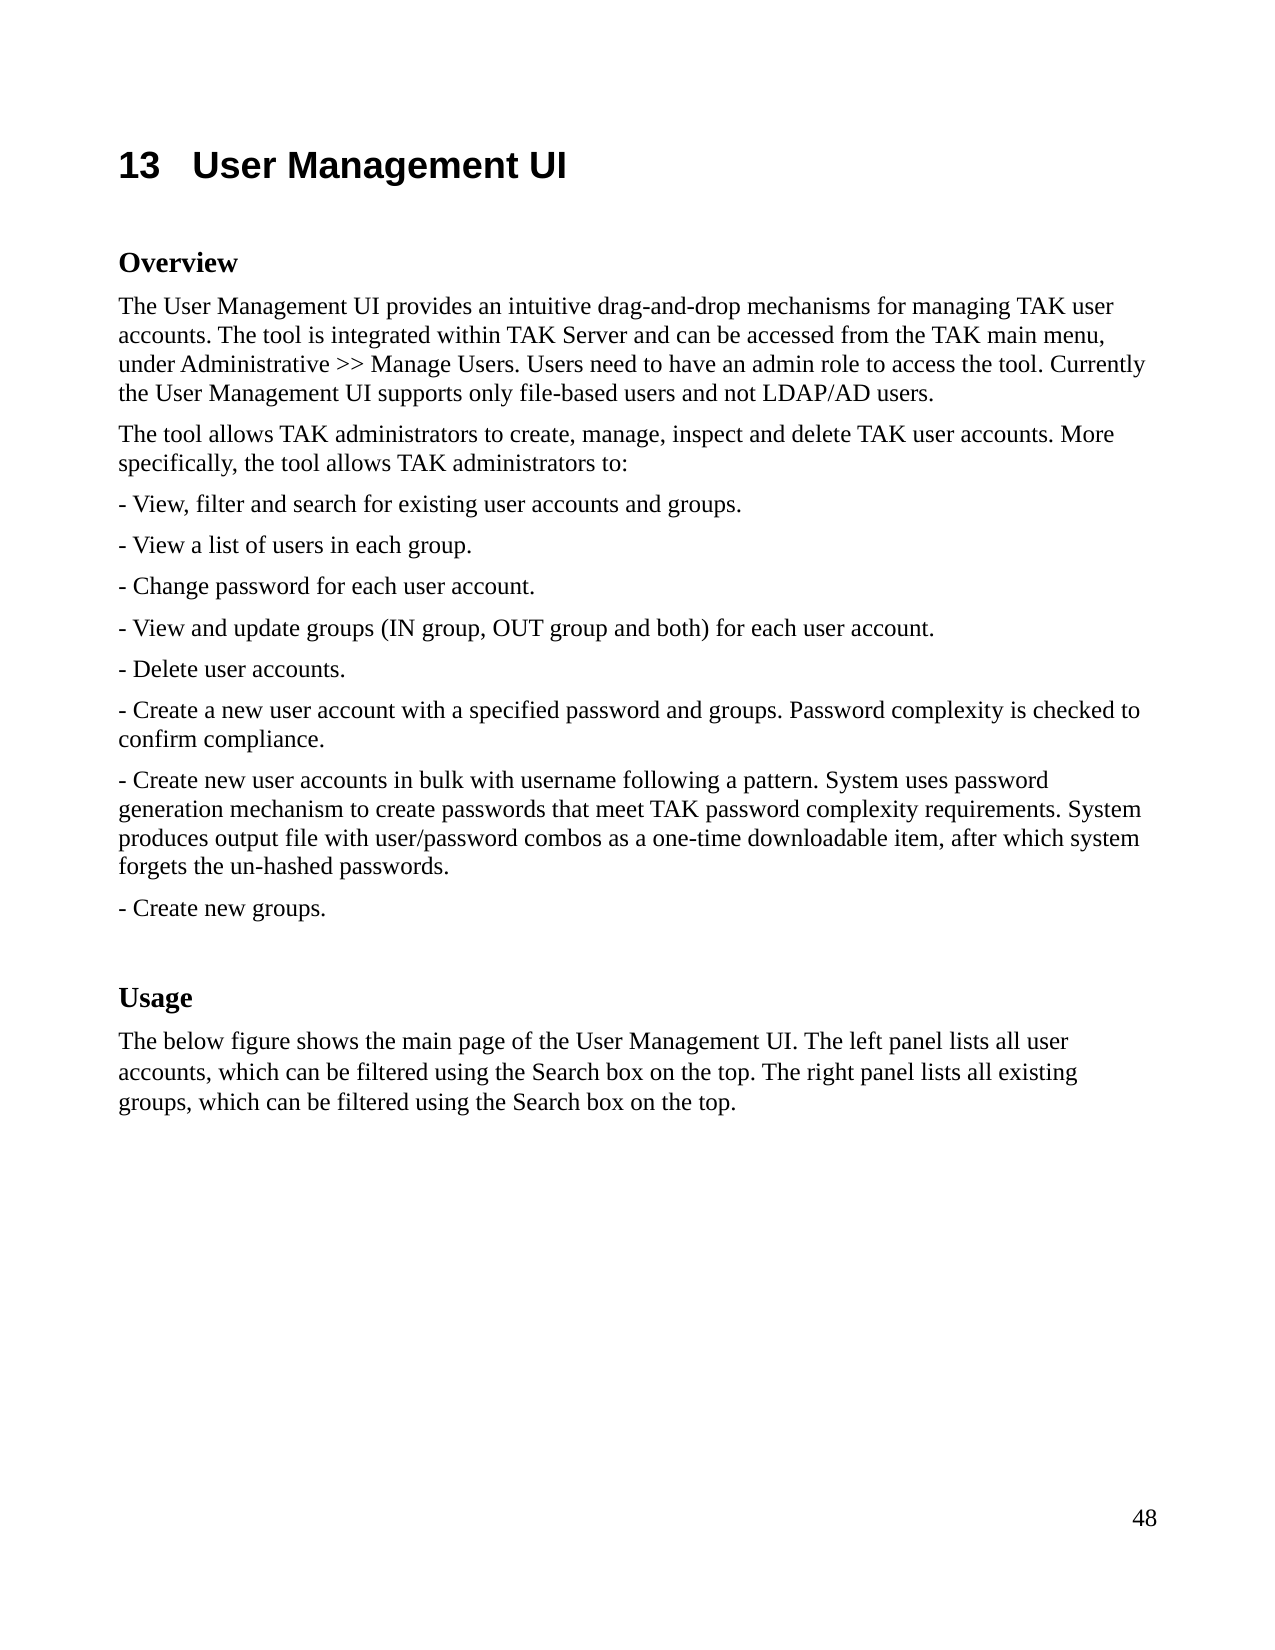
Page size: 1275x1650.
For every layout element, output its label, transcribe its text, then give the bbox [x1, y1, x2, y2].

text The below figure shows the main page of the User Management UI. The left panel lists all user accounts, which can be filtered using the Search box on the top. The right panel lists all existing groups, which can be filtered using the Search box on the top. [118, 1026, 1157, 1116]
text The tool allows TAK administrators to create, manage, inspect and delete TAK user accounts. More specifically, the tool allows TAK administrators to: [118, 419, 1157, 476]
text - Create a new user account with a specified password and groups. Password complexity is checked to confirm compliance. [118, 695, 1157, 753]
text - View and update groups (IN group, OUT group and both) for each user account. [118, 613, 1157, 641]
text The User Management UI provides an intuitive drag-and-drop mechanisms for managing TAK user accounts. The tool is integrated within TAK Server and can be accessed from the TAK main menu, under Administrative >> Manage Users. Users need to have an admin role to access the tool. Currently the User Management UI supports only file-based users and not LDAP/AD users. [118, 291, 1157, 406]
text - View, filter and search for existing user accounts and groups. [118, 489, 1157, 518]
text - Create new groups. [118, 893, 1157, 921]
text - Delete user accounts. [118, 654, 1157, 683]
text Overview [118, 245, 1157, 279]
text - Change password for each user account. [118, 571, 1157, 600]
subtitle User Management UI [118, 143, 1157, 187]
text Usage [118, 980, 1157, 1013]
text - Create new user accounts in bulk with username following a pattern. System uses password generation mechanism to create passwords that meet TAK password complexity requirements. System produces output file with user/password combos as a one-time downloadable item, after which system forgets the un-hashed passwords. [118, 765, 1157, 880]
text - View a list of users in each group. [118, 530, 1157, 559]
